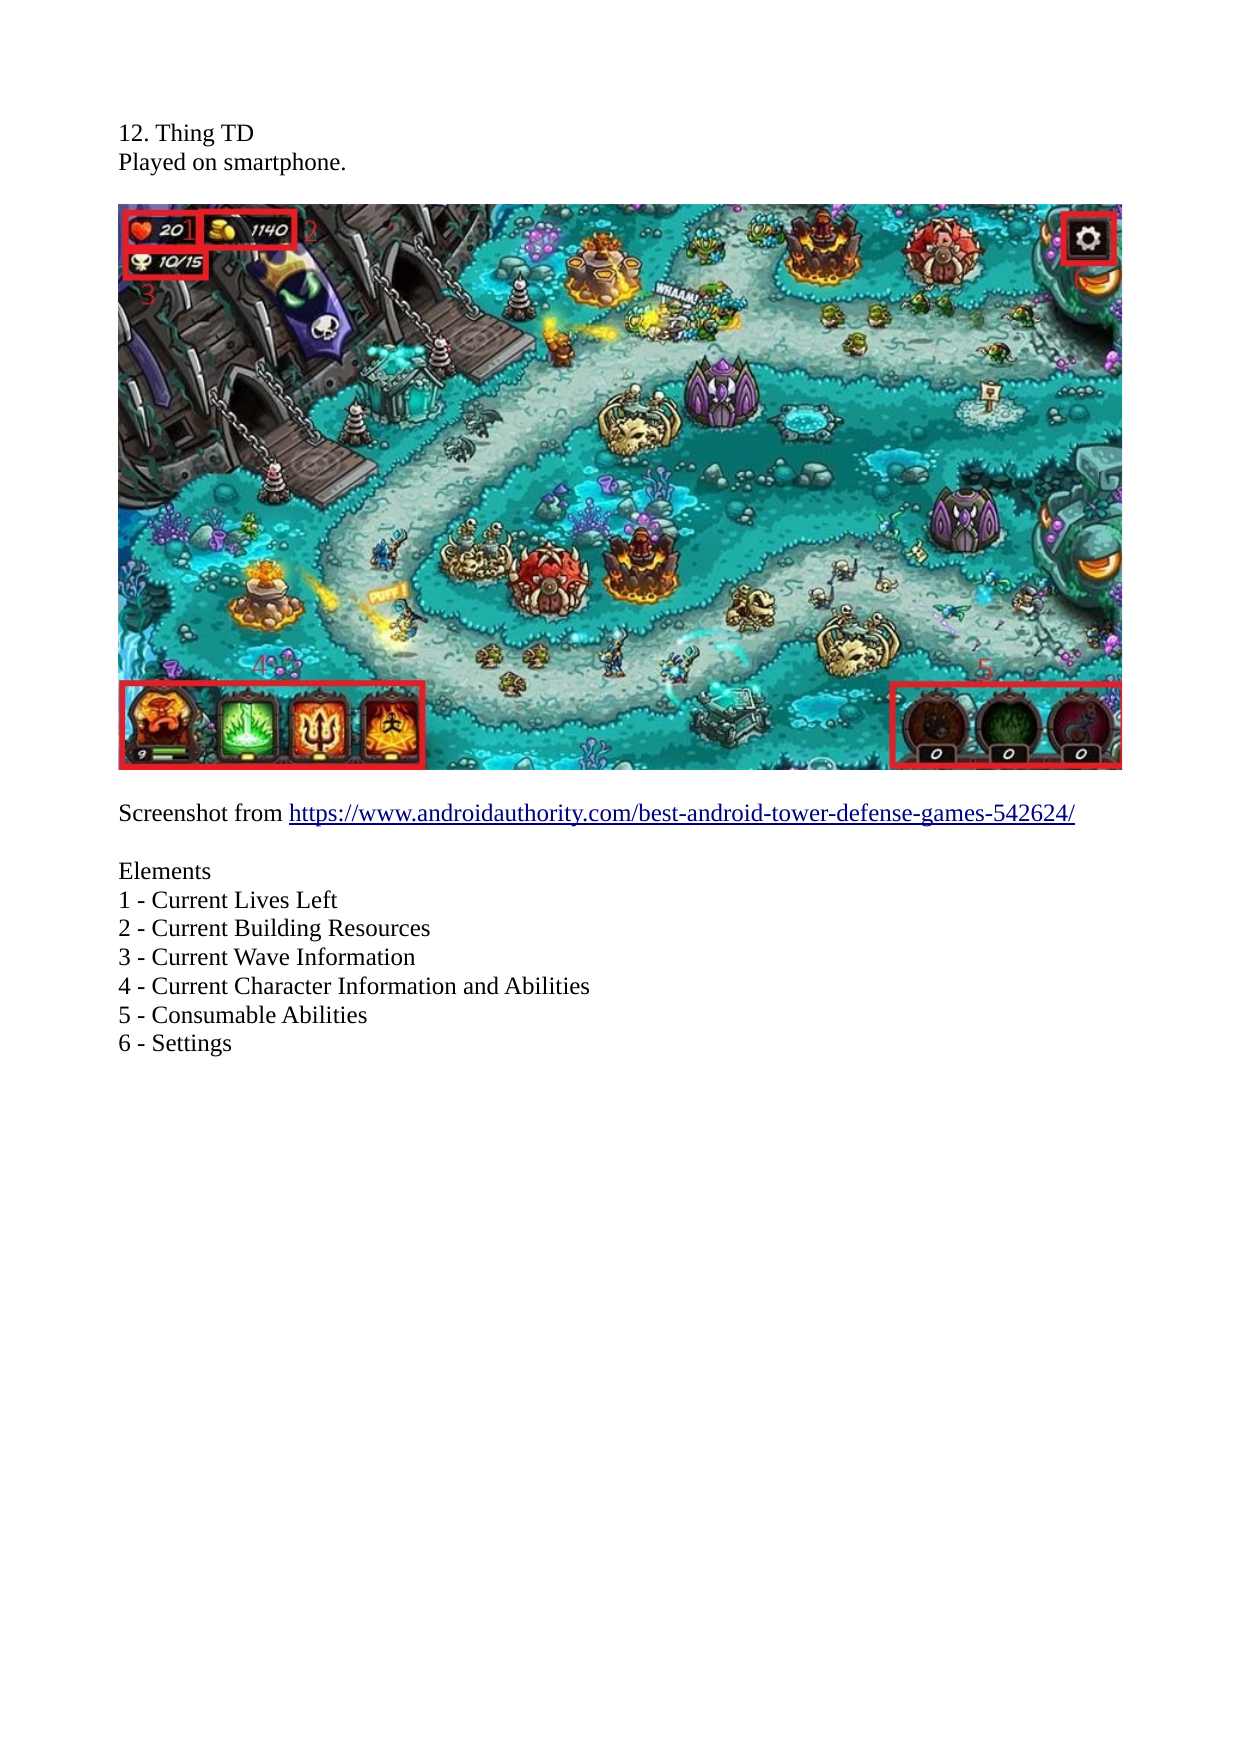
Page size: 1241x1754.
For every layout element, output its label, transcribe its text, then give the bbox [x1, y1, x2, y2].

text 4 - Current Character Information and Abilities [118, 971, 1122, 1000]
text 3 - Current Wave Information [118, 942, 1122, 971]
text 1 - Current Lives Left [118, 885, 1122, 913]
text 12. Thing TD [118, 118, 1122, 147]
text 5 - Consumable Abilities [118, 1000, 1122, 1028]
text Screenshot from https://www.androidauthority.com/best-android-tower-defense-games-542624/ [118, 798, 1122, 827]
text 2 - Current Building Resources [118, 913, 1122, 942]
picture [118, 204, 1123, 770]
text Elements [118, 856, 1122, 885]
text Played on smartphone. [118, 147, 1122, 176]
text 6 - Settings [118, 1028, 1122, 1057]
